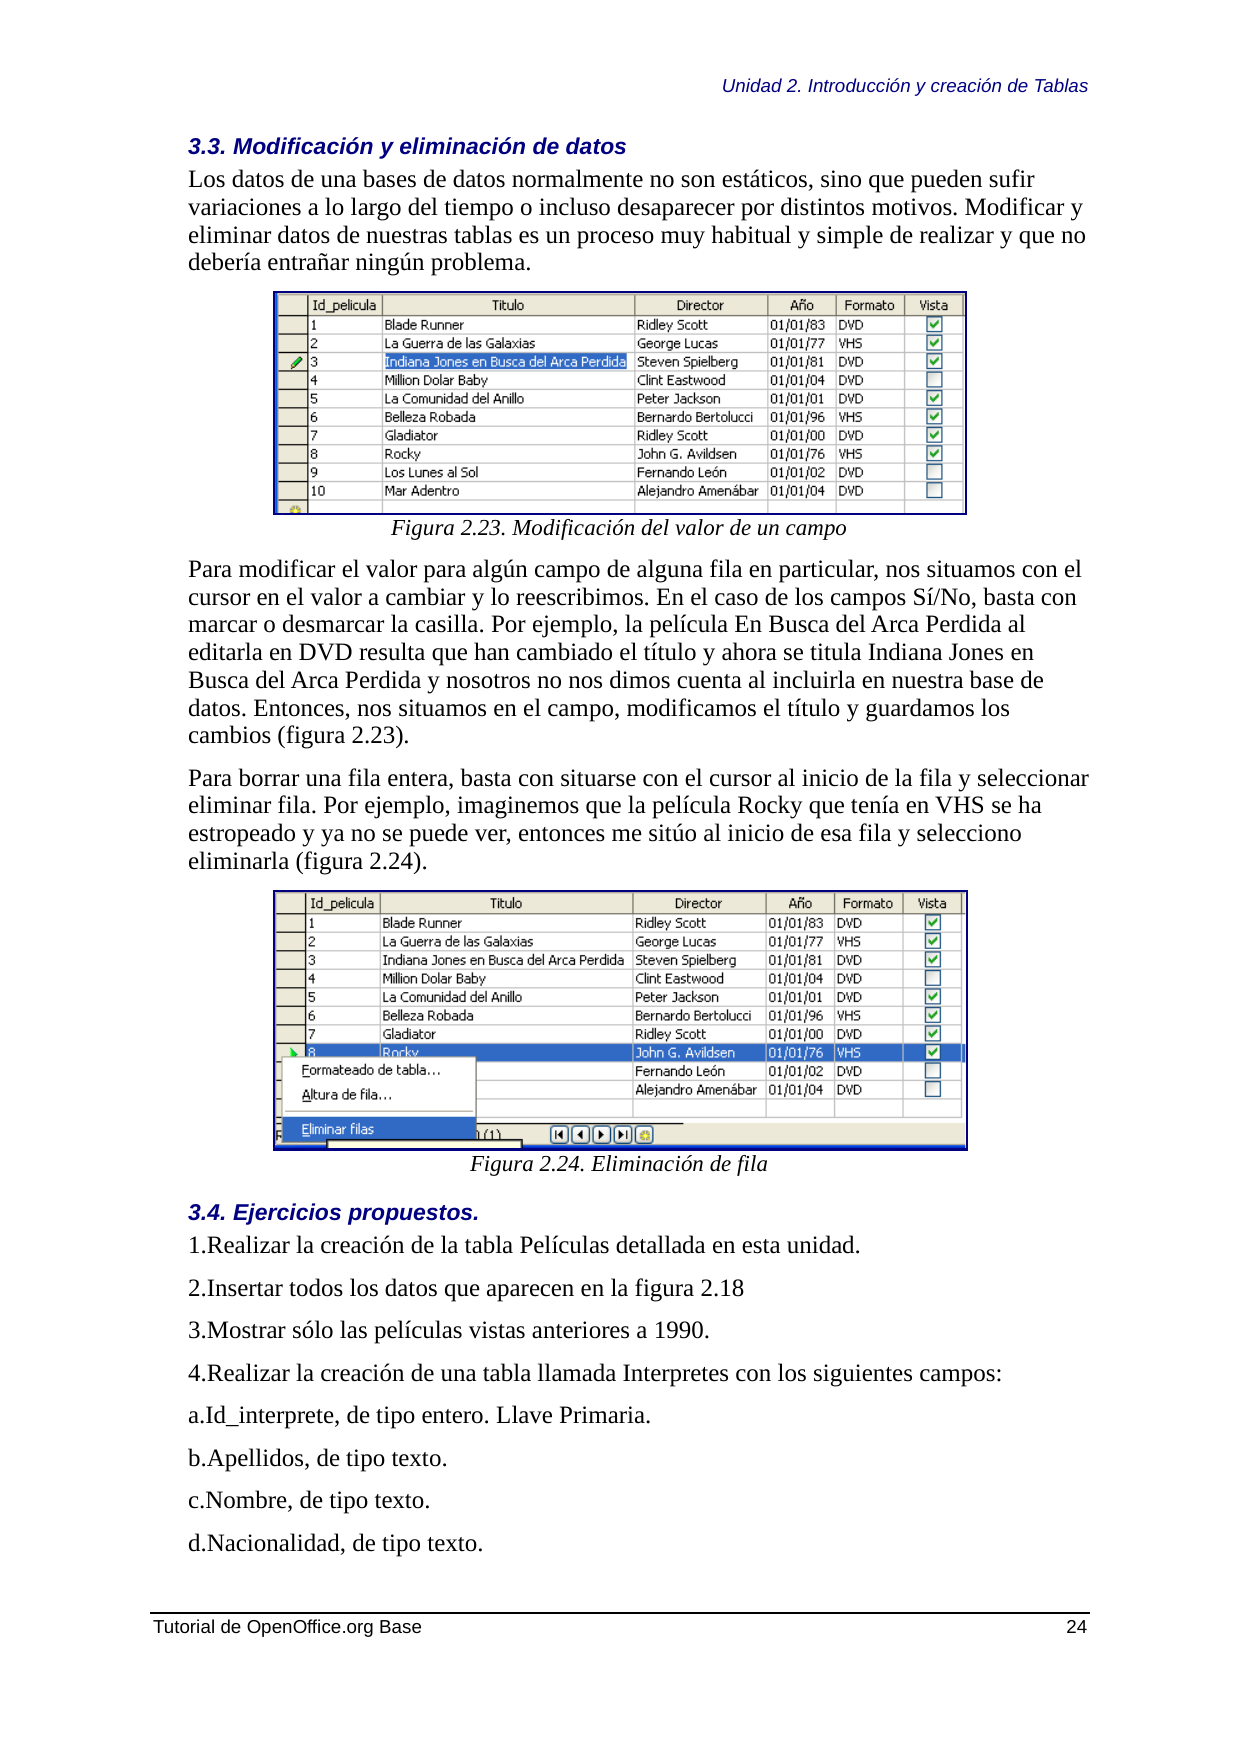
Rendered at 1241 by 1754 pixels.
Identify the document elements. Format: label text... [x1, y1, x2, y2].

text Para borrar una fila entera, basta con situarse con el cursor al inicio de la fila y seleccionar eliminar fila. Por ejemplo, imaginemos que la película Rocky que tenía en VHS se ha estropeado y ya no se puede ver, entonces me sitúo al inicio de esa fila y selecciono eliminarla (figura 2.24). [188, 764, 1090, 875]
text 4.Realizar la creación de una tabla llamada Interpretes con los siguientes campos: [188, 1359, 1090, 1386]
text Para modificar el valor para algún campo de alguna fila en particular, nos situamos con el cursor en el valor a cambiar y lo reescribimos. En el caso de los campos Sí/No, basta con marcar o desmarcar la casilla. Por ejemplo, la película En Busca del Arca Perdida al editarla en DVD resulta que han cambiado el título y ahora se titula Indiana Jones en Busca del Arca Perdida y nosotros no nos dimos cuenta al incluirla en nuestra base de datos. Entonces, nos situamos en el campo, modificamos el título y guardamos los cambios (figura 2.23). [188, 555, 1090, 749]
text c.Nombre, de tipo texto. [188, 1486, 1090, 1514]
text 2.Insertar todos los datos que aparecen en la figura 2.18 [188, 1274, 1090, 1301]
text b.Apellidos, de tipo texto. [188, 1444, 1090, 1471]
picture [275, 293, 965, 513]
subtitle Modificación y eliminación de datos [188, 134, 1090, 159]
text Figura 2.23. Modificación del valor de un campo [150, 291, 1090, 540]
text 3.Mostrar sólo las películas vistas anteriores a 1990. [188, 1316, 1090, 1344]
picture [275, 892, 966, 1148]
subtitle Ejercicios propuestos. [188, 1200, 1090, 1225]
text a.Id_interprete, de tipo entero. Llave Primaria. [188, 1401, 1090, 1429]
text Los datos de una bases de datos normalmente no son estáticos, sino que pueden sufir variaciones a lo largo del tiempo o incluso desaparecer por distintos motivos. Modificar y eliminar datos de nuestras tablas es un proceso muy habitual y simple de realizar y que no debería entrañar ningún problema. [188, 165, 1090, 276]
text 1.Realizar la creación de la tabla Películas detallada en esta unidad. [188, 1231, 1090, 1259]
text d.Nacionalidad, de tipo texto. [188, 1529, 1090, 1556]
text Figura 2.24. Eliminación de fila [150, 889, 1090, 1176]
